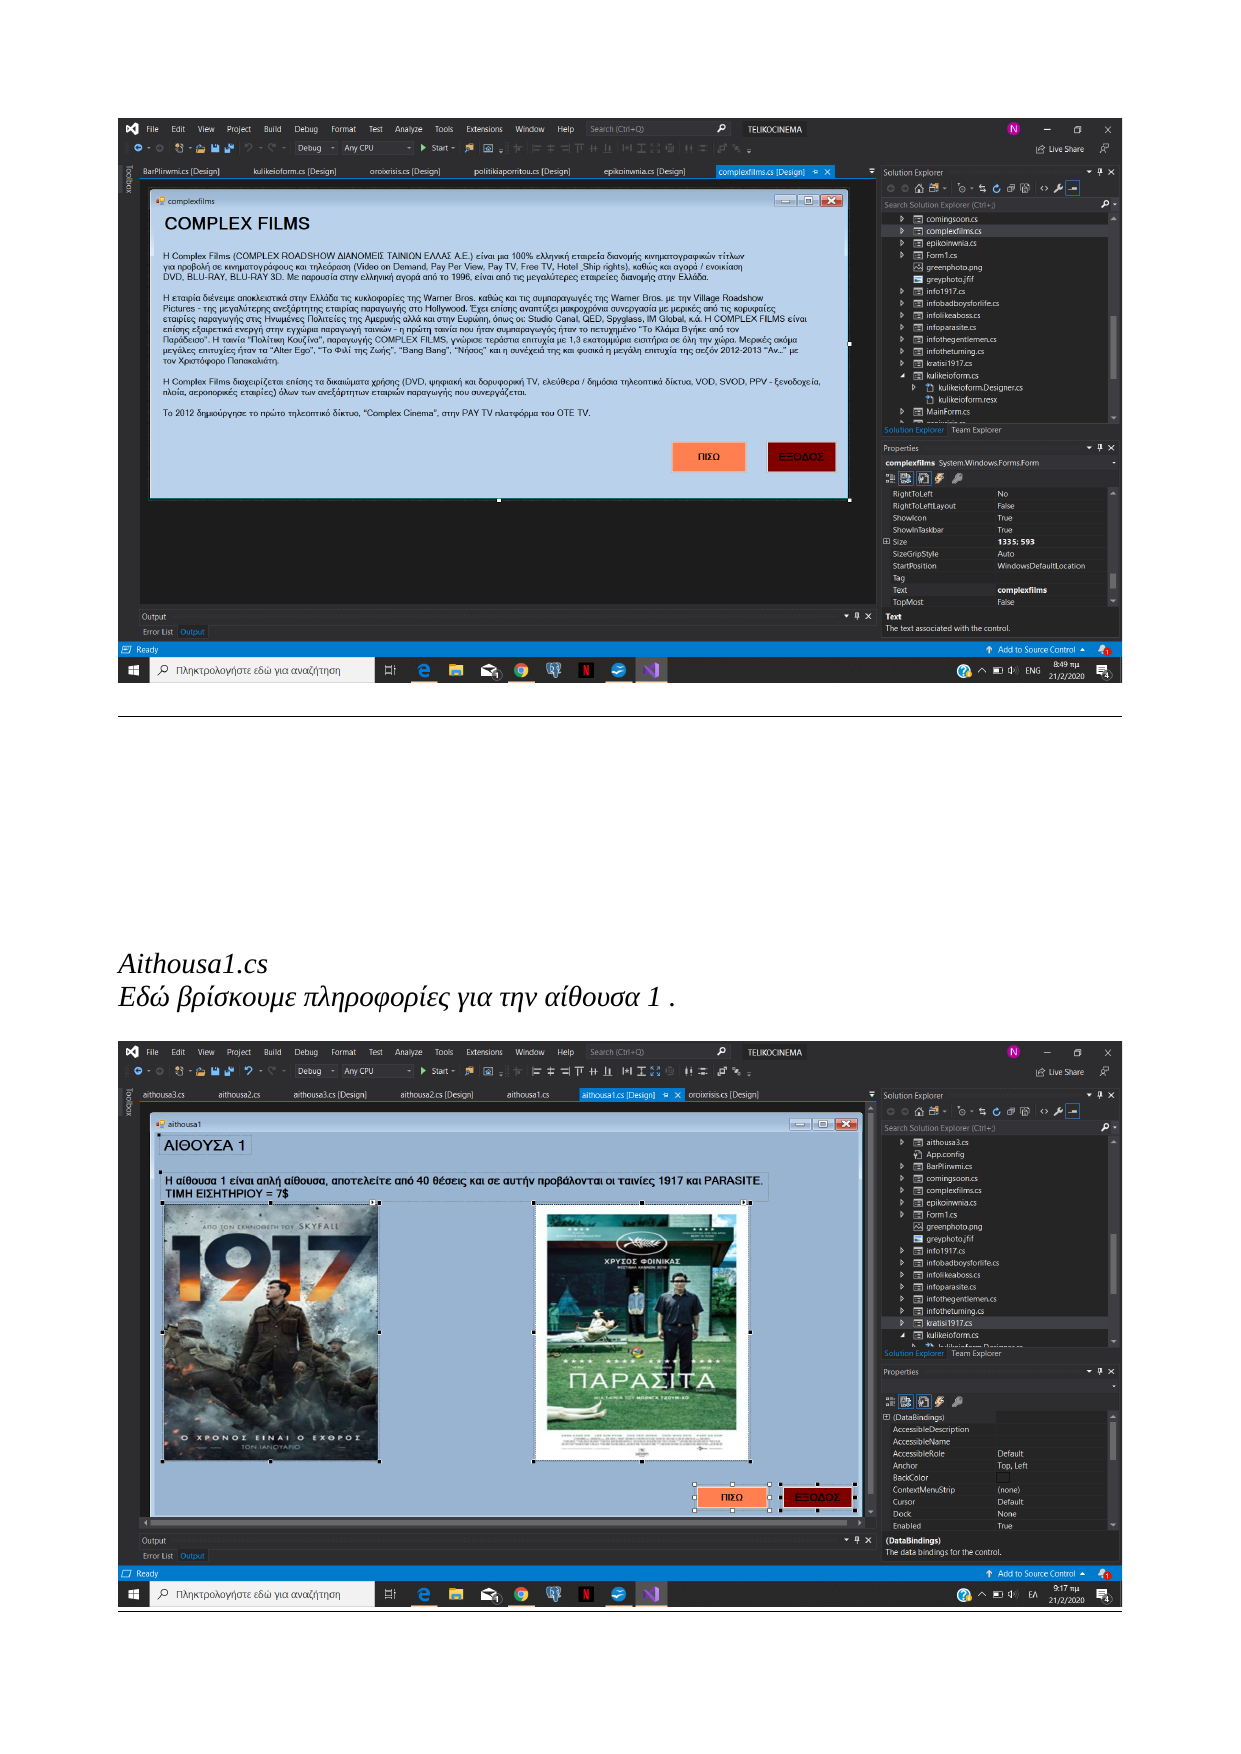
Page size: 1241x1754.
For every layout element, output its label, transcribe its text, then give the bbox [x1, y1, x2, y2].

text Aithousa1.cs [118, 946, 1122, 979]
picture [118, 1041, 1123, 1607]
picture [118, 118, 1123, 683]
text Εδώ βρίσκουμε πληροφορίες για την αίθουσα 1 . [118, 979, 1122, 1013]
